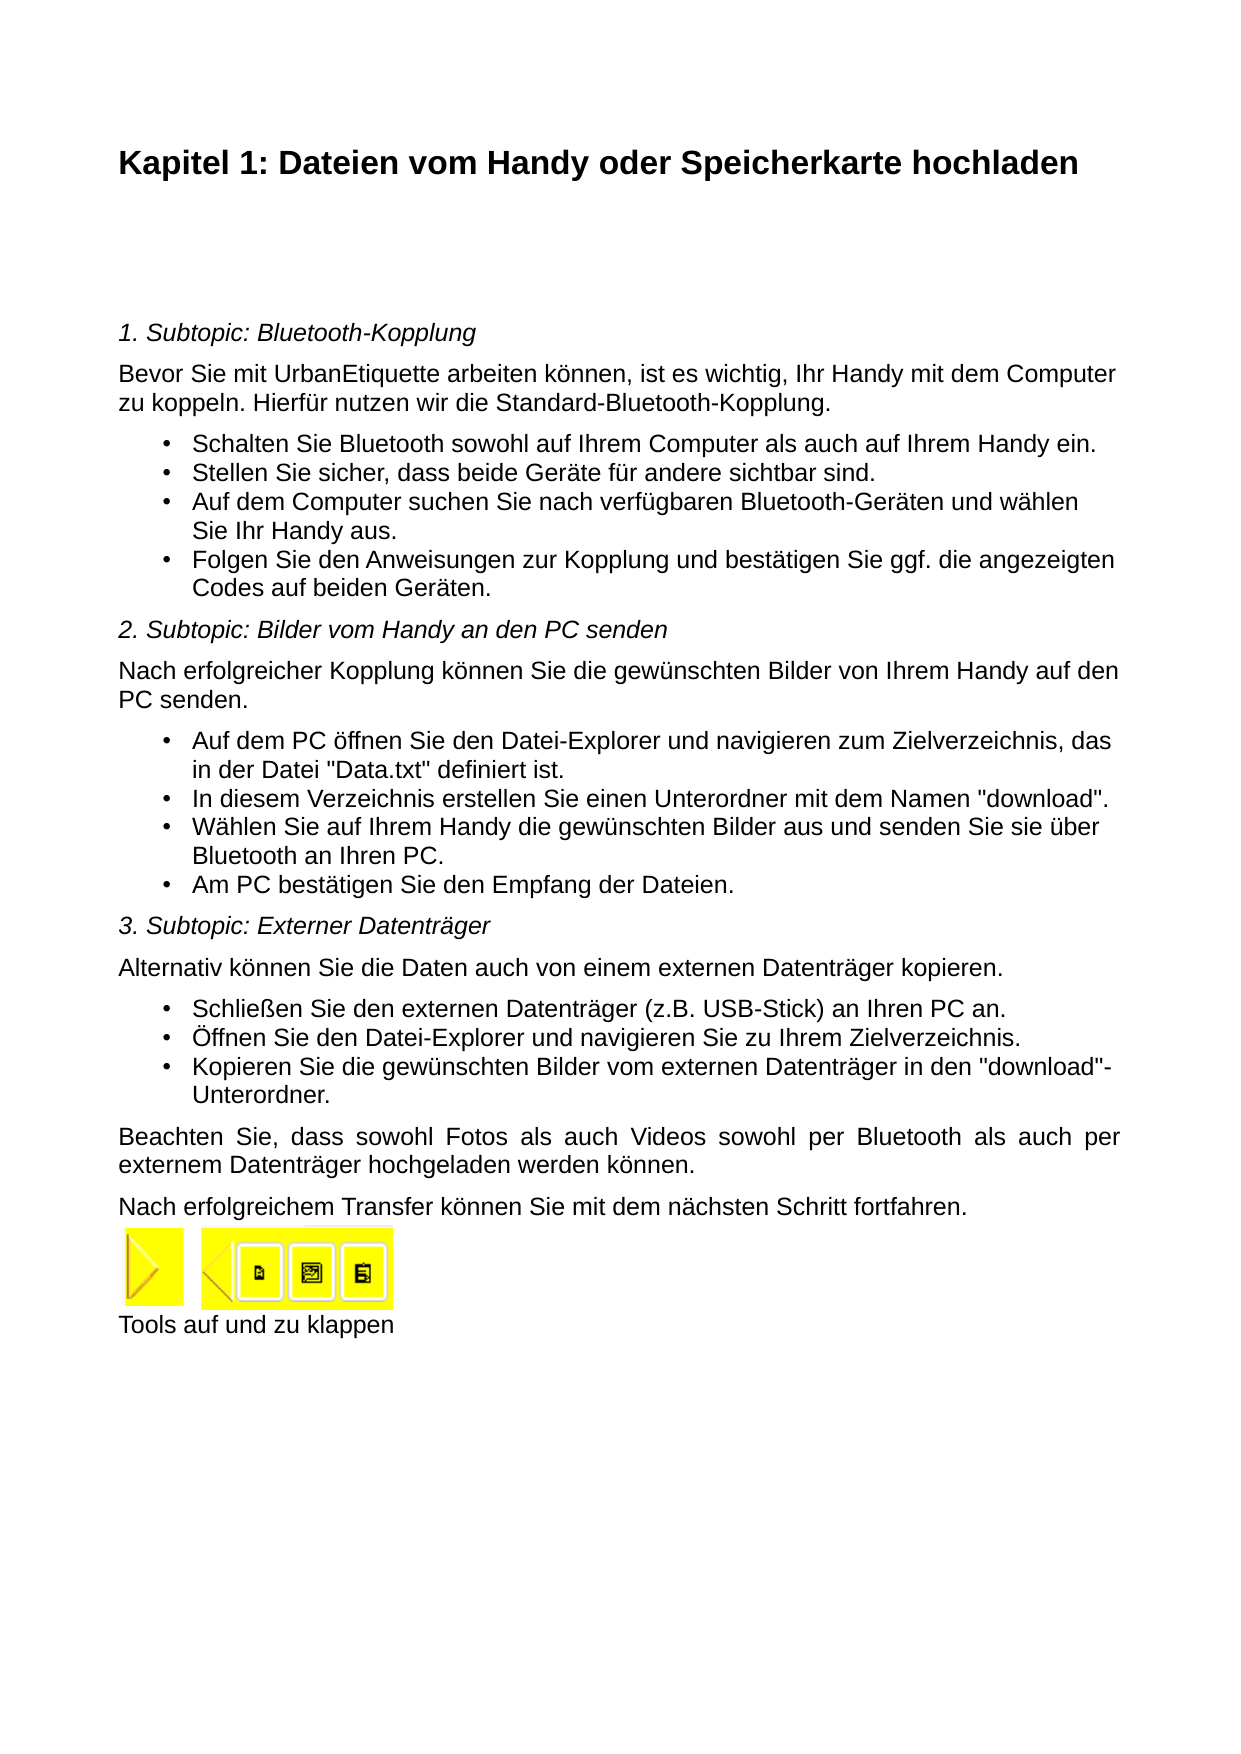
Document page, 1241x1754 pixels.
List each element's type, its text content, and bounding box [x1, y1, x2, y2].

text Alternativ können Sie die Daten auch von einem externen Datenträger kopieren. [118, 953, 1122, 981]
list Schalten Sie Bluetooth sowohl auf Ihrem Computer als auch auf Ihrem Handy ein. [162, 429, 1122, 458]
text Beachten Sie, dass sowohl Fotos als auch Videos sowohl per Bluetooth als auch per externem Datenträger hochgeladen werden können. [118, 1122, 1122, 1179]
list Öffnen Sie den Datei-Explorer und navigieren Sie zu Ihrem Zielverzeichnis. [162, 1023, 1122, 1052]
list Folgen Sie den Anweisungen zur Kopplung und bestätigen Sie ggf. die angezeigten Codes auf beiden Geräten. [162, 544, 1122, 602]
text Nach erfolgreicher Kopplung können Sie die gewünschten Bilder von Ihrem Handy auf den PC senden. [118, 656, 1122, 713]
list Wählen Sie auf Ihrem Handy die gewünschten Bilder aus und senden Sie sie über Bluetooth an Ihren PC. [162, 812, 1122, 870]
text 1. Subtopic: Bluetooth-Kopplung [118, 318, 1122, 347]
text Tools auf und zu klappen [118, 1233, 1122, 1338]
text 2. Subtopic: Bilder vom Handy an den PC senden [118, 615, 1122, 643]
picture [200, 1225, 393, 1310]
list In diesem Verzeichnis erstellen Sie einen Unterordner mit dem Namen "download". [162, 783, 1122, 812]
text Bevor Sie mit UrbanEtiquette arbeiten können, ist es wichtig, Ihr Handy mit dem Computer zu koppeln. Hierfür nutzen wir die Standard-Bluetooth-Kopplung. [118, 359, 1122, 417]
subtitle Kapitel 1: Dateien vom Handy oder Speicherkarte hochladen [118, 143, 1122, 182]
list Auf dem PC öffnen Sie den Datei-Explorer und navigieren zum Zielverzeichnis, das in der Datei "Data.txt" definiert ist. [162, 726, 1122, 783]
list Auf dem Computer suchen Sie nach verfügbaren Bluetooth-Geräten und wählen Sie Ihr Handy aus. [162, 487, 1122, 544]
list Kopieren Sie die gewünschten Bilder vom externen Datenträger in den "download"-Unterordner. [162, 1052, 1122, 1109]
text Nach erfolgreichem Transfer können Sie mit dem nächsten Schritt fortfahren. [118, 1192, 1122, 1220]
list Am PC bestätigen Sie den Empfang der Dateien. [162, 870, 1122, 899]
list Stellen Sie sicher, dass beide Geräte für andere sichtbar sind. [162, 458, 1122, 487]
list Schließen Sie den externen Datenträger (z.B. USB-Stick) an Ihren PC an. [162, 994, 1122, 1023]
text 3. Subtopic: Externer Datenträger [118, 911, 1122, 940]
